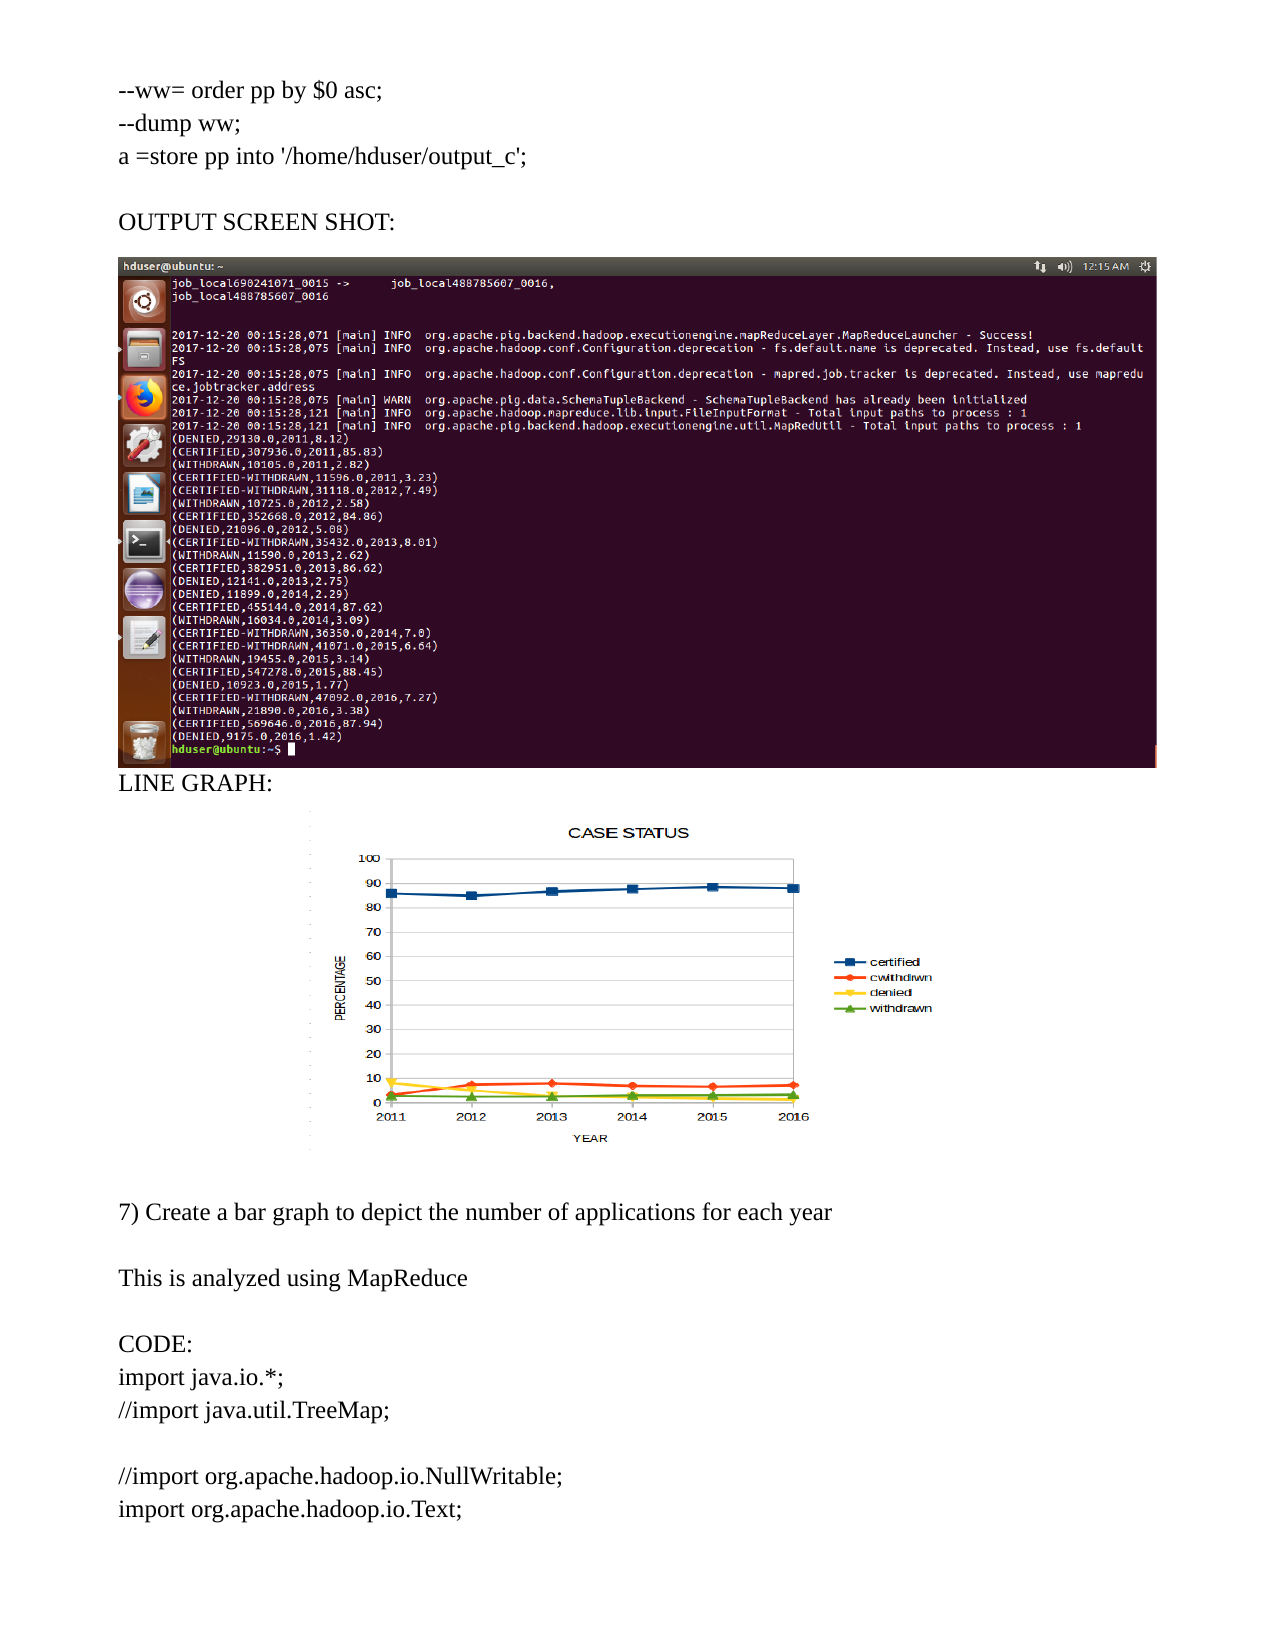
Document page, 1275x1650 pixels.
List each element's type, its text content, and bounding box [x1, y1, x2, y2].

text This is analyzed using MapReduce [118, 1263, 1157, 1292]
text //import java.util.TreeMap; [118, 1395, 1157, 1424]
text LINE GRAPH: [118, 768, 1157, 796]
text import java.io.*; [118, 1362, 1157, 1391]
text --ww= order pp by $0 asc; [118, 75, 1157, 104]
text 7) Create a bar graph to depict the number of applications for each year [118, 1197, 1157, 1226]
text import org.apache.hadoop.io.Text; [118, 1494, 1157, 1523]
text a =store pp into '/home/hduser/output_c'; [118, 141, 1157, 170]
text --dump ww; [118, 108, 1157, 137]
text //import org.apache.hadoop.io.NullWritable; [118, 1461, 1157, 1490]
text CODE: [118, 1329, 1157, 1358]
text OUTPUT SCREEN SHOT: [118, 207, 1157, 236]
